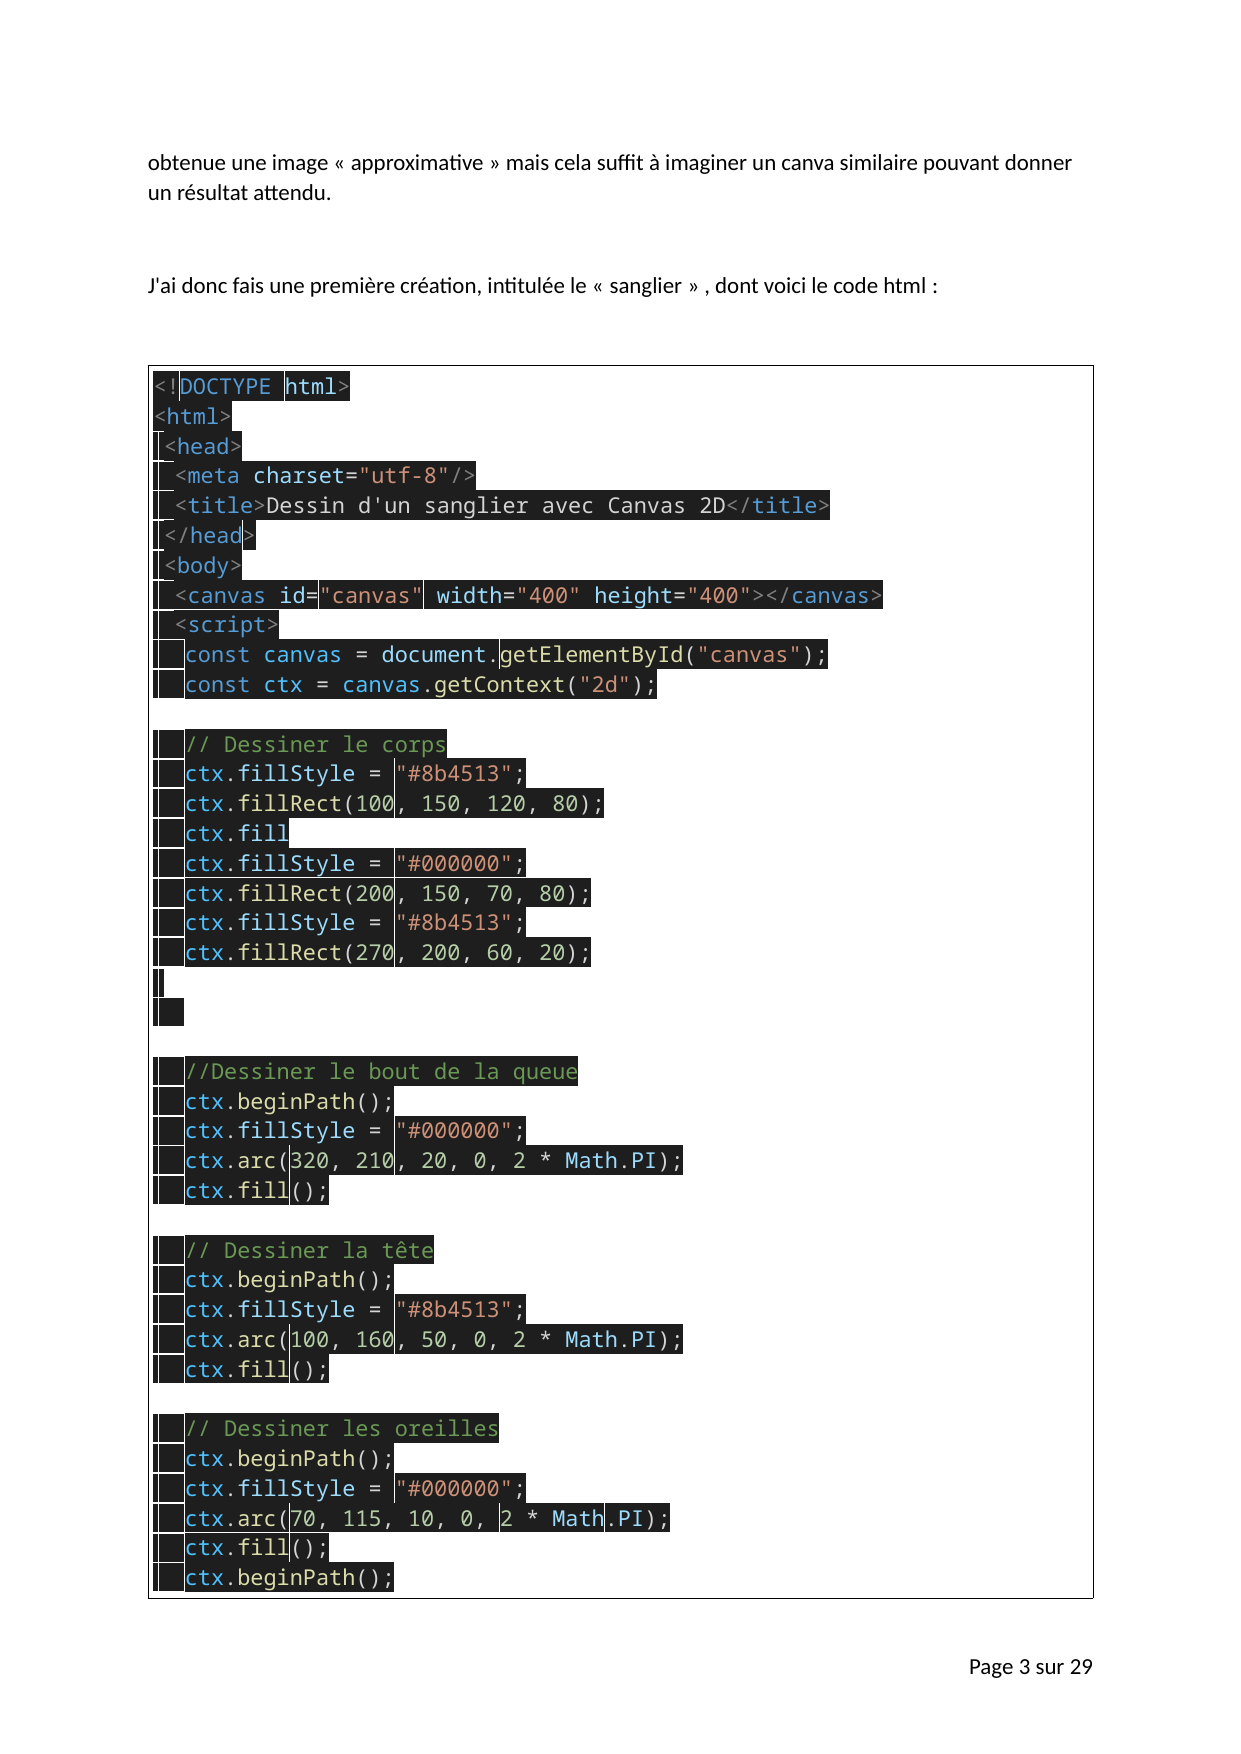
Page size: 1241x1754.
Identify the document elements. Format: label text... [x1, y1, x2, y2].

table_header <!DOCTYPE html> <html> <head> <meta charset="utf-8"/> <title>Dessin d'un sanglier avec Canvas 2D</title> </head> <body> <canvas id="canvas" width="400" height="400"></canvas> <script> const canvas = document.getElementById("canvas"); const ctx = canvas.getContext("2d"); // Dessiner le corps ctx.fillStyle = "#8b4513"; ctx.fillRect(100, 150, 120, 80); ctx.fill ctx.fillStyle = "#000000"; ctx.fillRect(200, 150, 70, 80); ctx.fillStyle = "#8b4513"; ctx.fillRect(270, 200, 60, 20); //Dessiner le bout de la queue ctx.beginPath(); ctx.fillStyle = "#000000"; ctx.arc(320, 210, 20, 0, 2 * Math.PI); ctx.fill(); // Dessiner la tête ctx.beginPath(); ctx.fillStyle = "#8b4513"; ctx.arc(100, 160, 50, 0, 2 * Math.PI); ctx.fill(); // Dessiner les oreilles ctx.beginPath(); ctx.fillStyle = "#000000"; ctx.arc(70, 115, 10, 0, 2 * Math.PI); ctx.fill(); ctx.beginPath(); [149, 366, 1093, 1598]
text J'ai donc fais une première création, intitulée le « sanglier » , dont voici le code html : [148, 272, 1093, 299]
text obtenue une image « approximative » mais cela suffit à imaginer un canva similaire pouvant donner un résultat attendu. [148, 148, 1093, 206]
